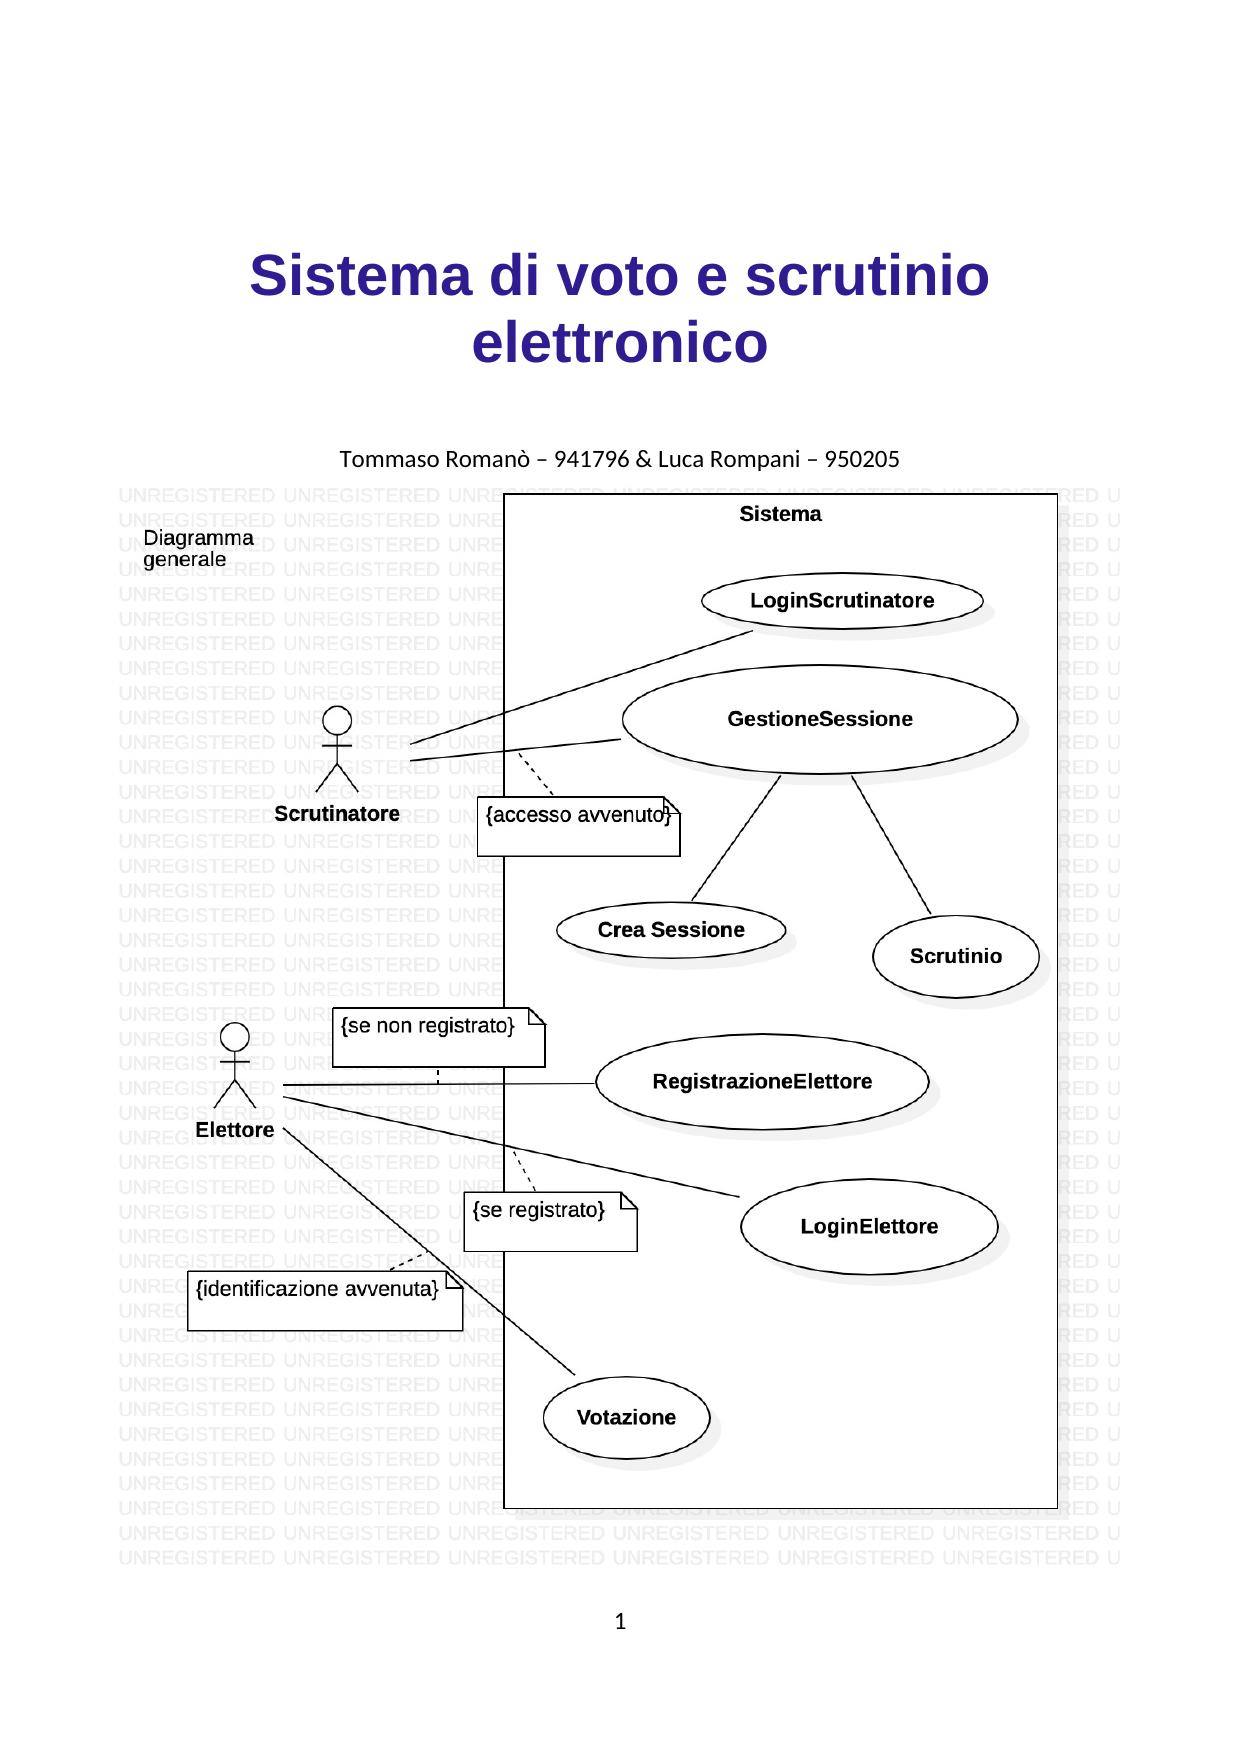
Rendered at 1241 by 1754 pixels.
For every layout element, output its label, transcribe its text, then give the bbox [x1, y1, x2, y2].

title Sistema di voto e scrutinio elettronico [118, 241, 1122, 375]
text Tommaso Romanò – 941796 & Luca Rompani – 950205 [118, 443, 1122, 477]
picture [118, 477, 1123, 1574]
